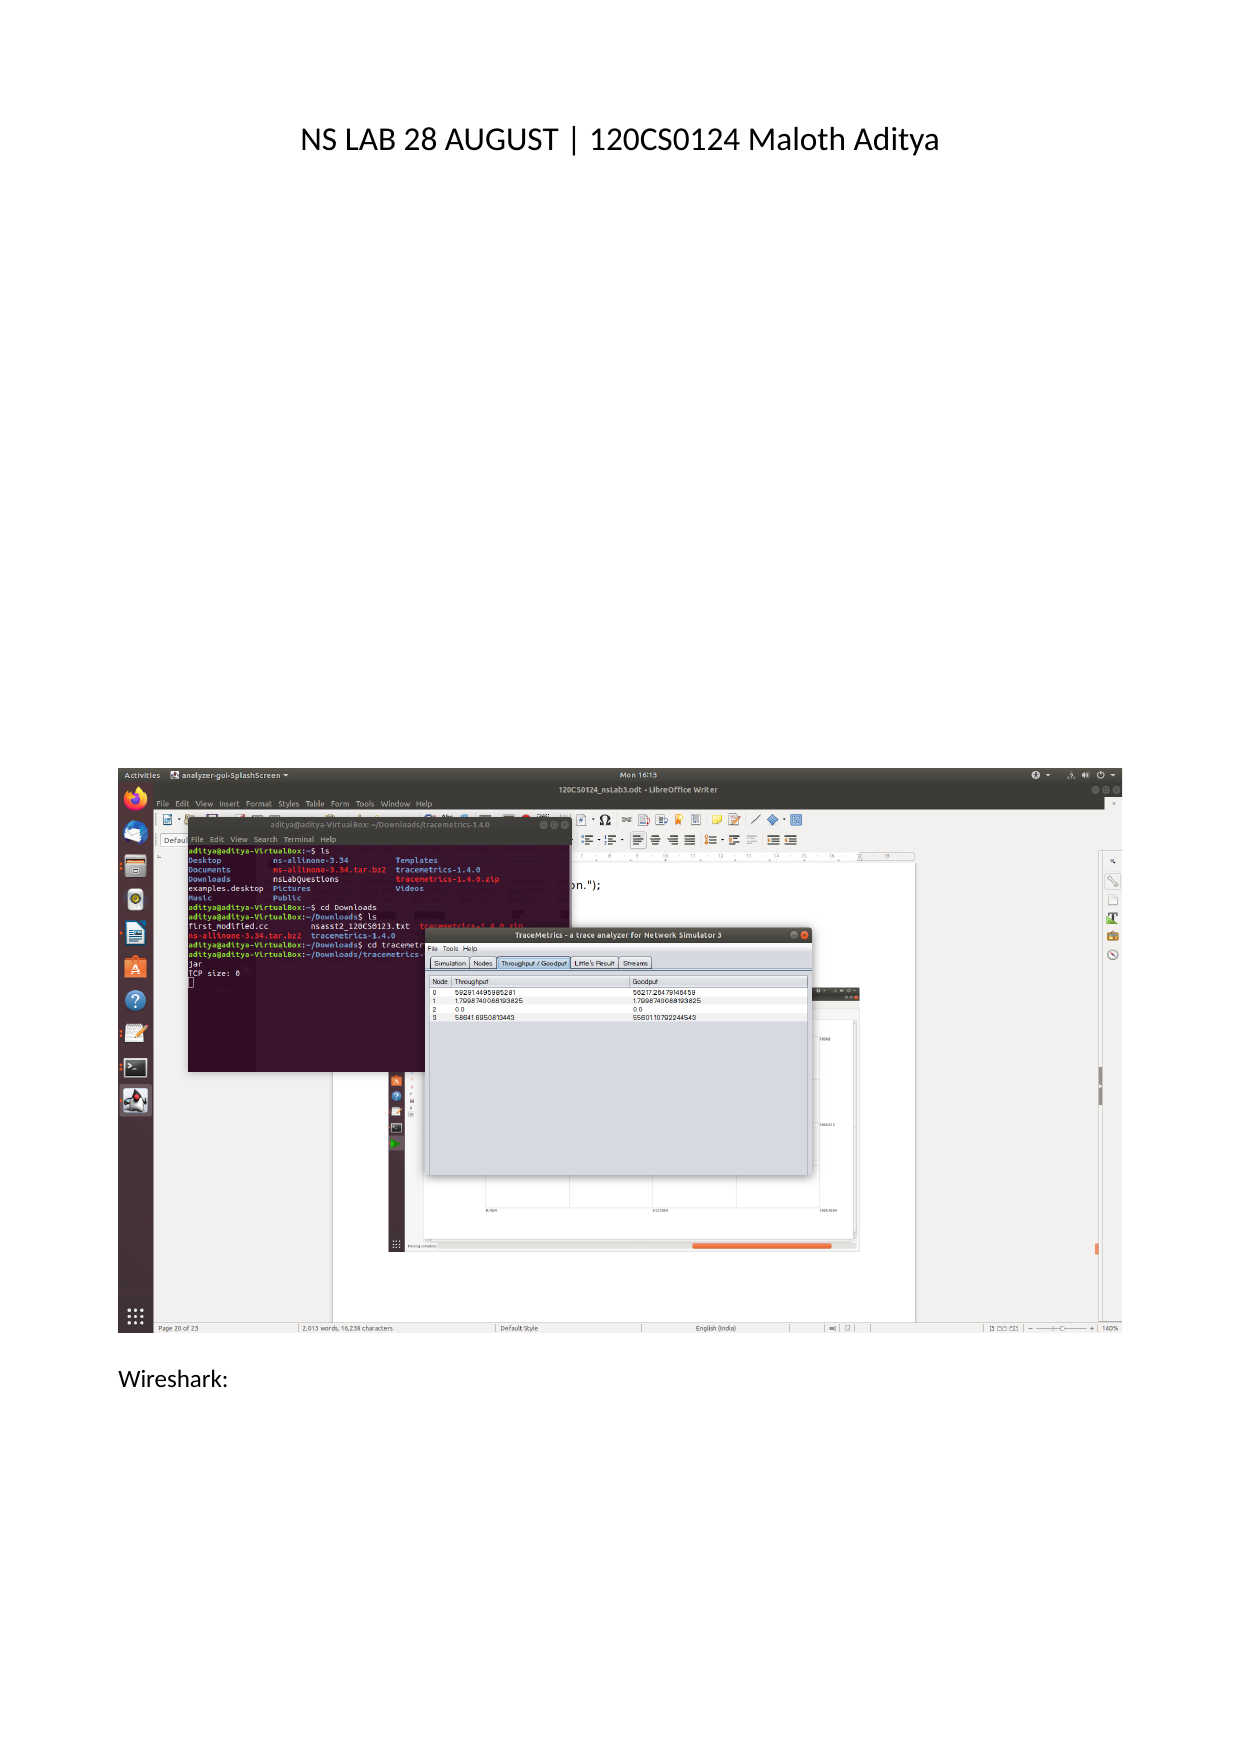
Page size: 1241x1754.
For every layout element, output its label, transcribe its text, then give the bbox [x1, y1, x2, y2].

picture [118, 768, 1123, 1333]
text Wireshark: [118, 1363, 1122, 1394]
